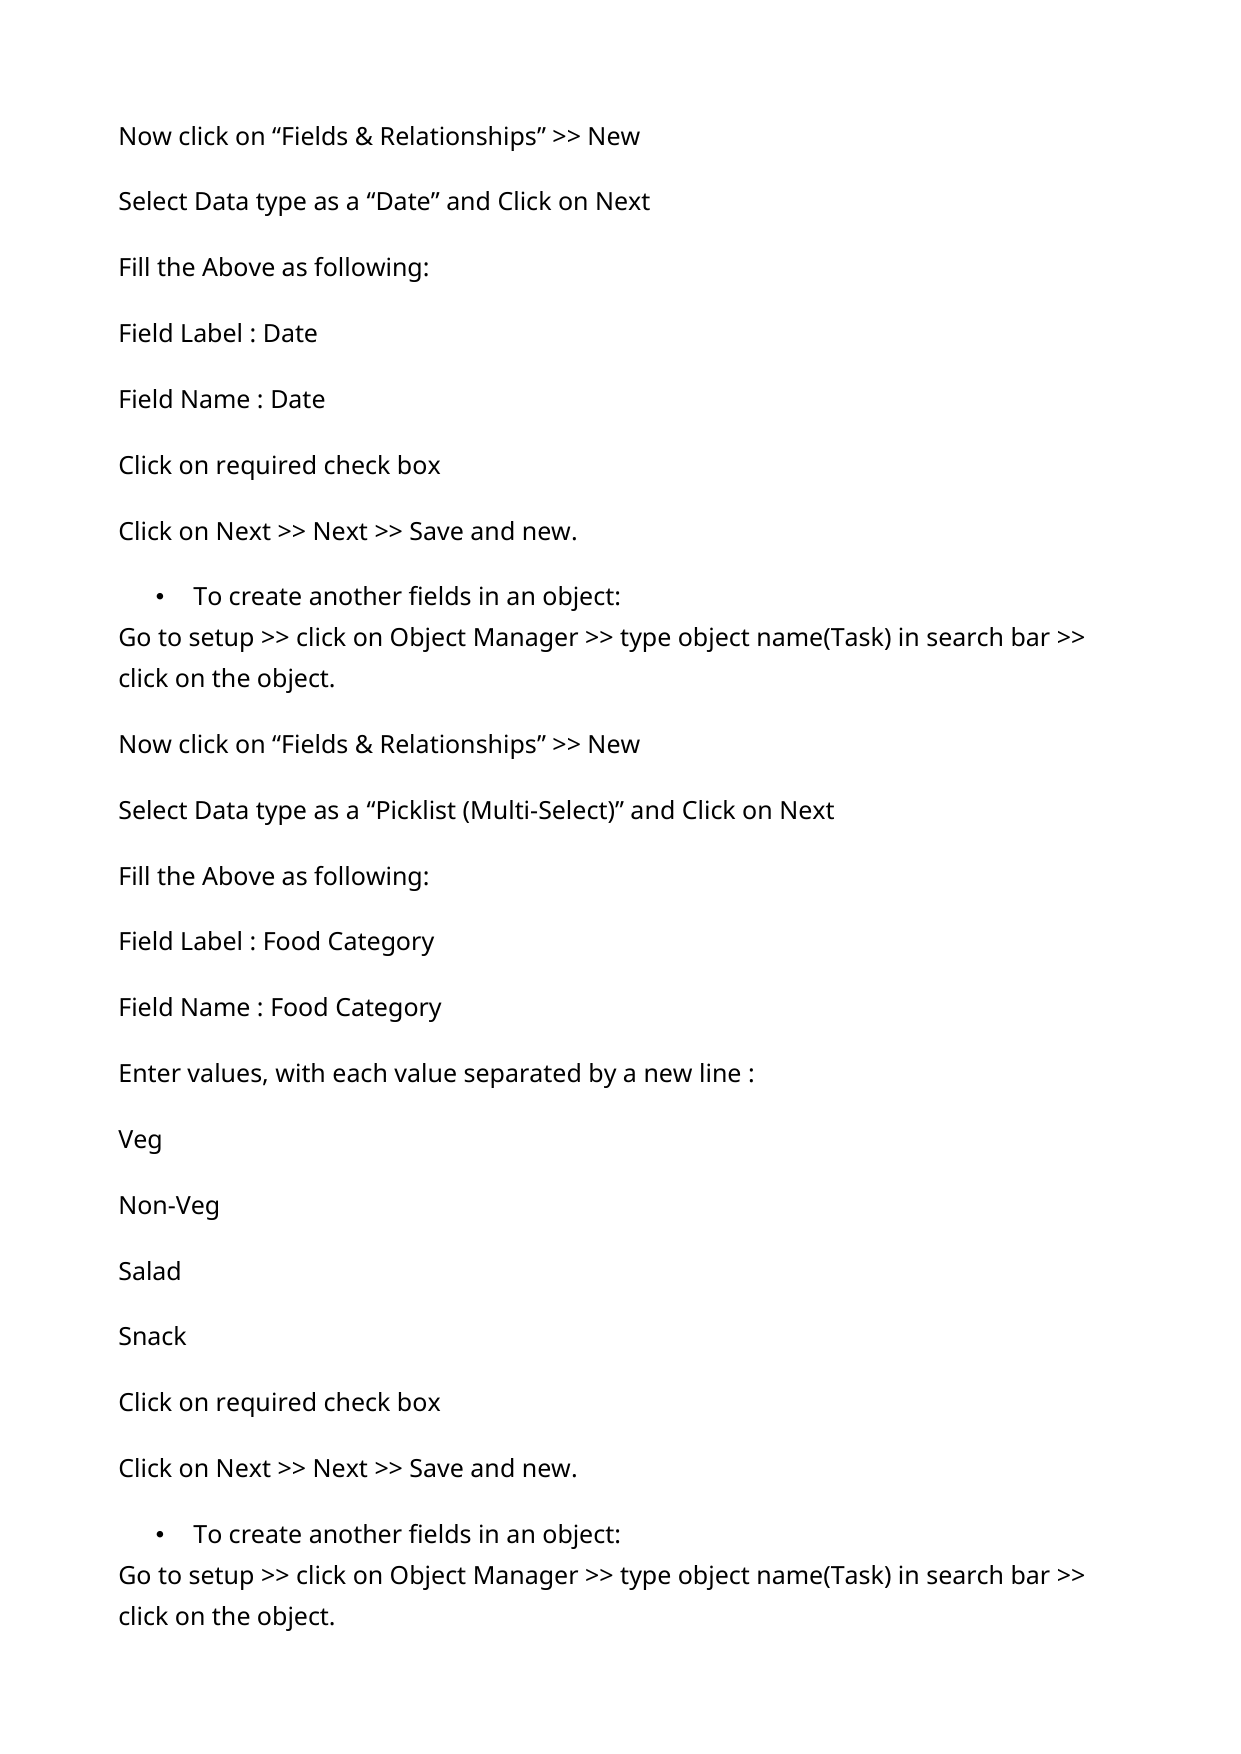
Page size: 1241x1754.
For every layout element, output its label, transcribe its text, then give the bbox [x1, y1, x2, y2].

text Go to setup >> click on Object Manager >> type object name(Task) in search bar >> click on the object. [118, 1557, 1122, 1632]
text Click on Next >> Next >> Save and new. [118, 1451, 1122, 1485]
text Snack [118, 1319, 1122, 1353]
text Salad [118, 1253, 1122, 1287]
list To create another fields in an object: [156, 579, 1122, 613]
text Select Data type as a “Date” and Click on Next [118, 184, 1122, 218]
text Field Name : Food Category [118, 990, 1122, 1024]
text Click on required check box [118, 447, 1122, 481]
text Go to setup >> click on Object Manager >> type object name(Task) in search bar >> click on the object. [118, 620, 1122, 695]
text Veg [118, 1121, 1122, 1156]
text Now click on “Fields & Relationships” >> New [118, 726, 1122, 761]
text Enter values, with each value separated by a new line : [118, 1056, 1122, 1090]
text Fill the Above as following: [118, 858, 1122, 892]
text Fill the Above as following: [118, 250, 1122, 284]
text Non-Veg [118, 1187, 1122, 1221]
text Field Label : Date [118, 316, 1122, 350]
text Click on Next >> Next >> Save and new. [118, 513, 1122, 547]
text Select Data type as a “Picklist (Multi-Select)” and Click on Next [118, 792, 1122, 826]
text Click on required check box [118, 1385, 1122, 1419]
text Now click on “Fields & Relationships” >> New [118, 118, 1122, 152]
text Field Name : Date [118, 381, 1122, 416]
list To create another fields in an object: [156, 1516, 1122, 1551]
text Field Label : Food Category [118, 924, 1122, 958]
